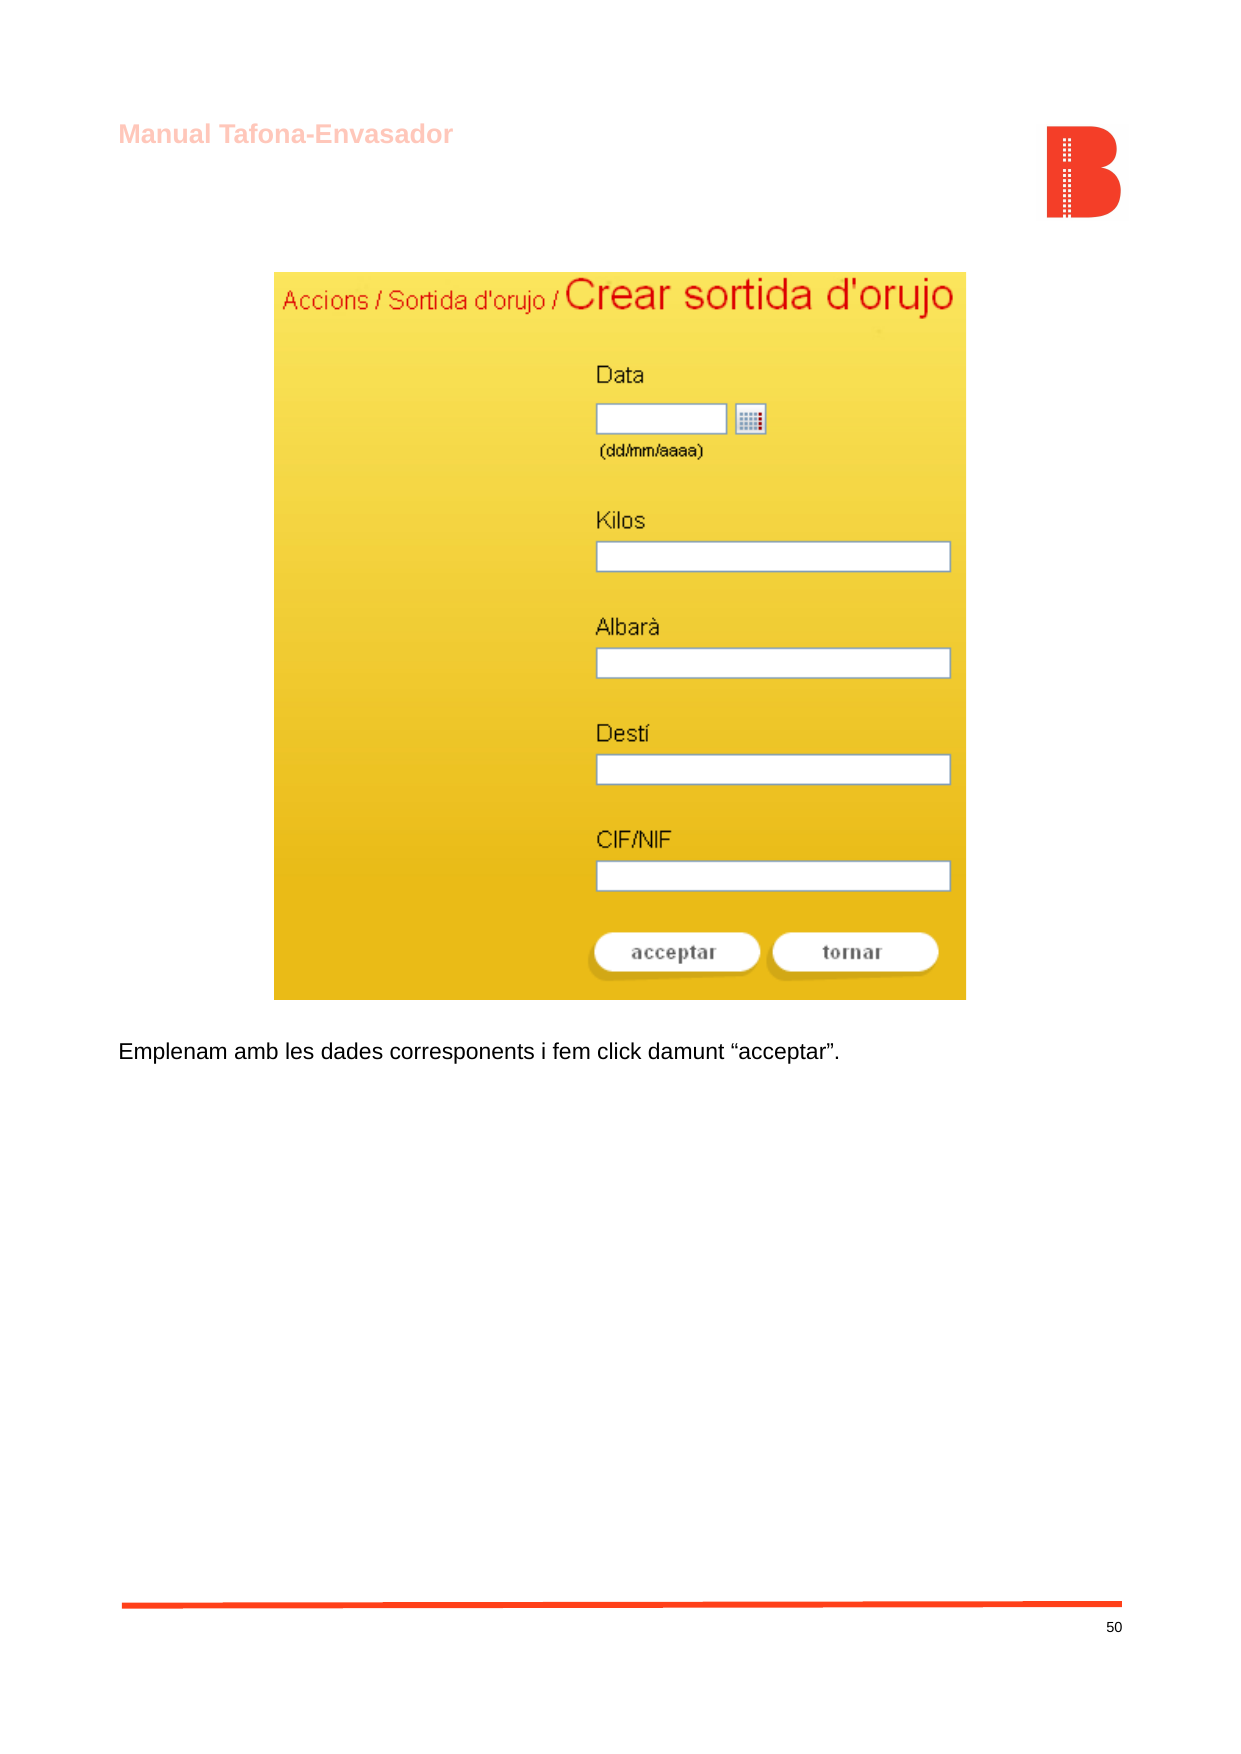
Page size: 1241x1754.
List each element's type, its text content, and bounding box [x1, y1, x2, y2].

text Emplenam amb les dades corresponents i fem click damunt “acceptar”. [118, 1038, 1122, 1064]
picture [1036, 124, 1130, 221]
picture [274, 272, 967, 1000]
